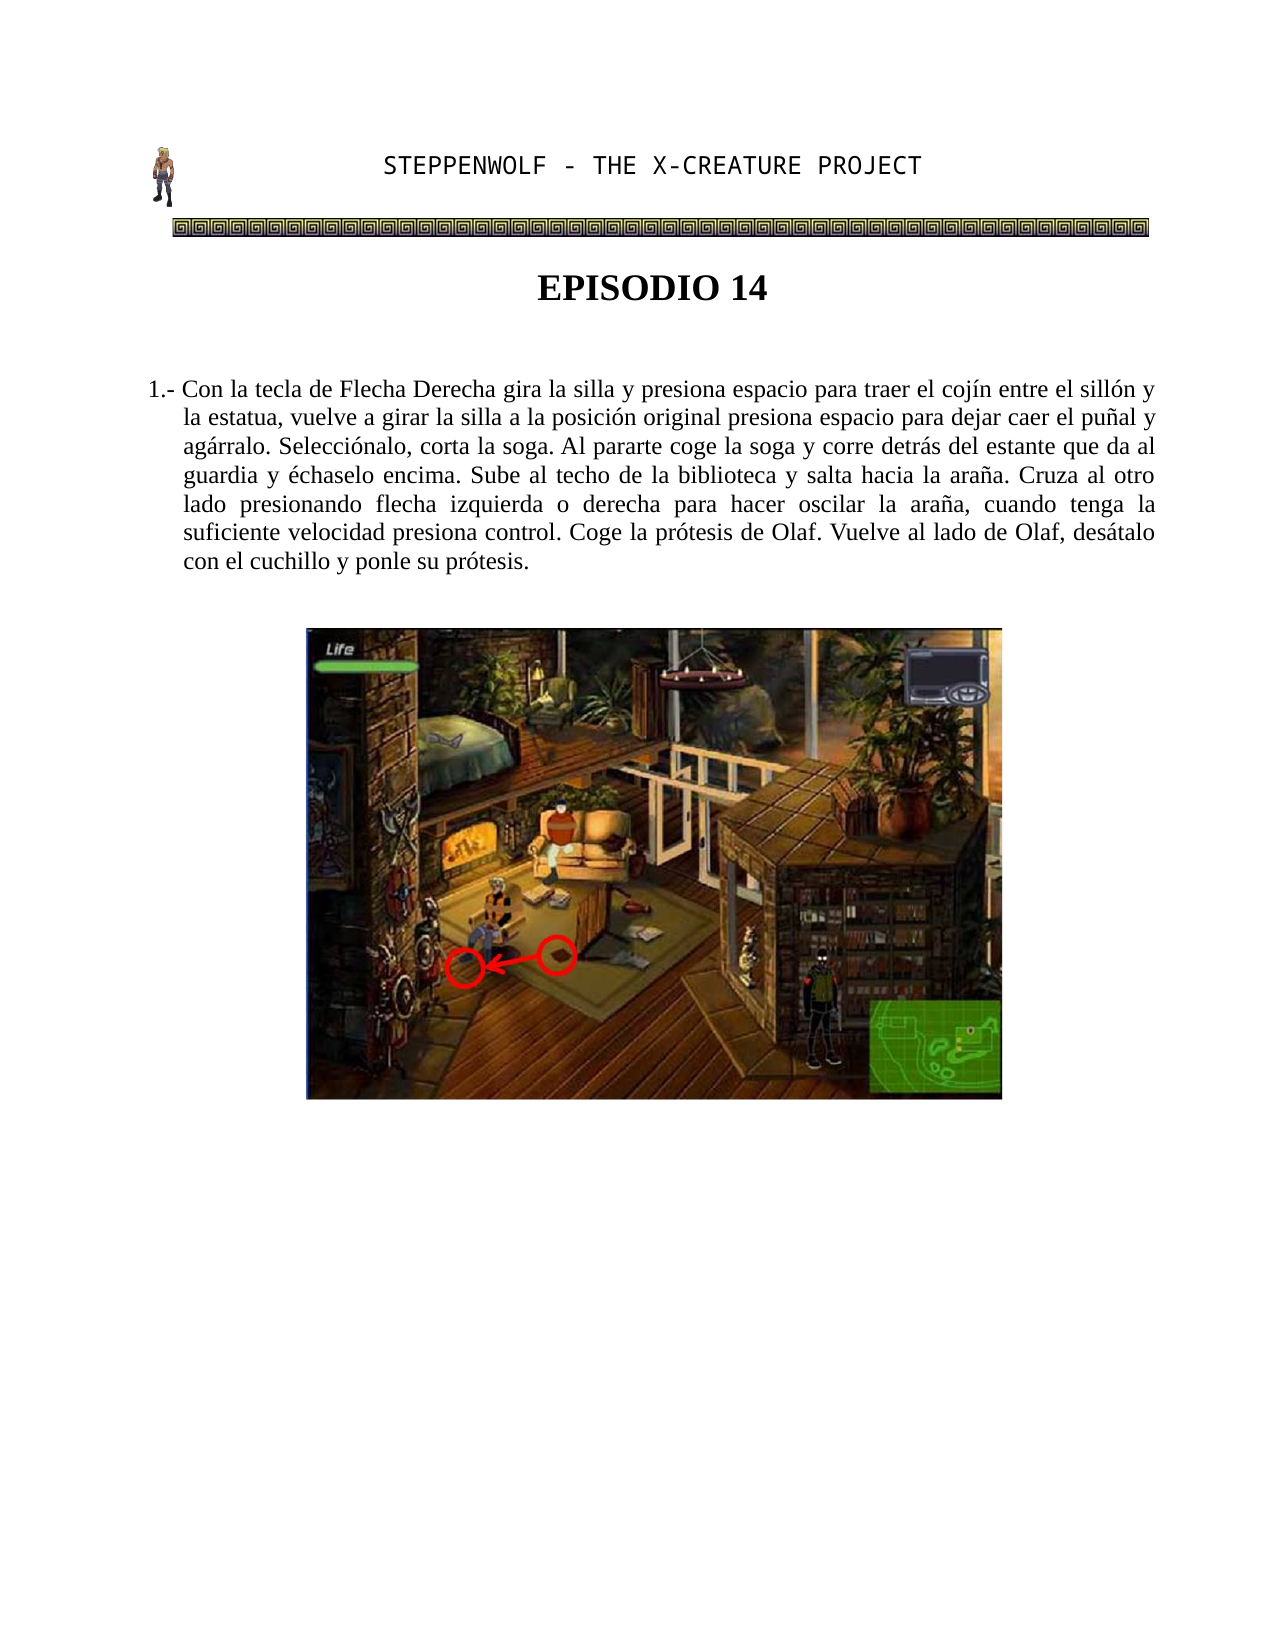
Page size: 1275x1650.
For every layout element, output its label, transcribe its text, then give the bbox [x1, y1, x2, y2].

picture [147, 147, 181, 207]
subtitle EPISODIO 14 [148, 266, 1157, 309]
picture [172, 218, 1149, 237]
picture [305, 627, 1003, 1100]
text 1.- Con la tecla de Flecha Derecha gira la silla y presiona espacio para traer el cojín entre el sillón y la estatua, vuelve a girar la silla a la posición original presiona espacio para dejar caer el puñal y agárralo. Selecciónalo, corta la soga. Al pararte coge la soga y corre detrás del estante que da al guardia y échaselo encima. Sube al techo de la biblioteca y salta hacia la araña. Cruza al otro lado presionando flecha izquierda o derecha para hacer oscilar la araña, cuando tenga la suficiente velocidad presiona control. Coge la prótesis de Olaf. Vuelve al lado de Olaf, desátalo con el cuchillo y ponle su prótesis. [148, 374, 1157, 575]
